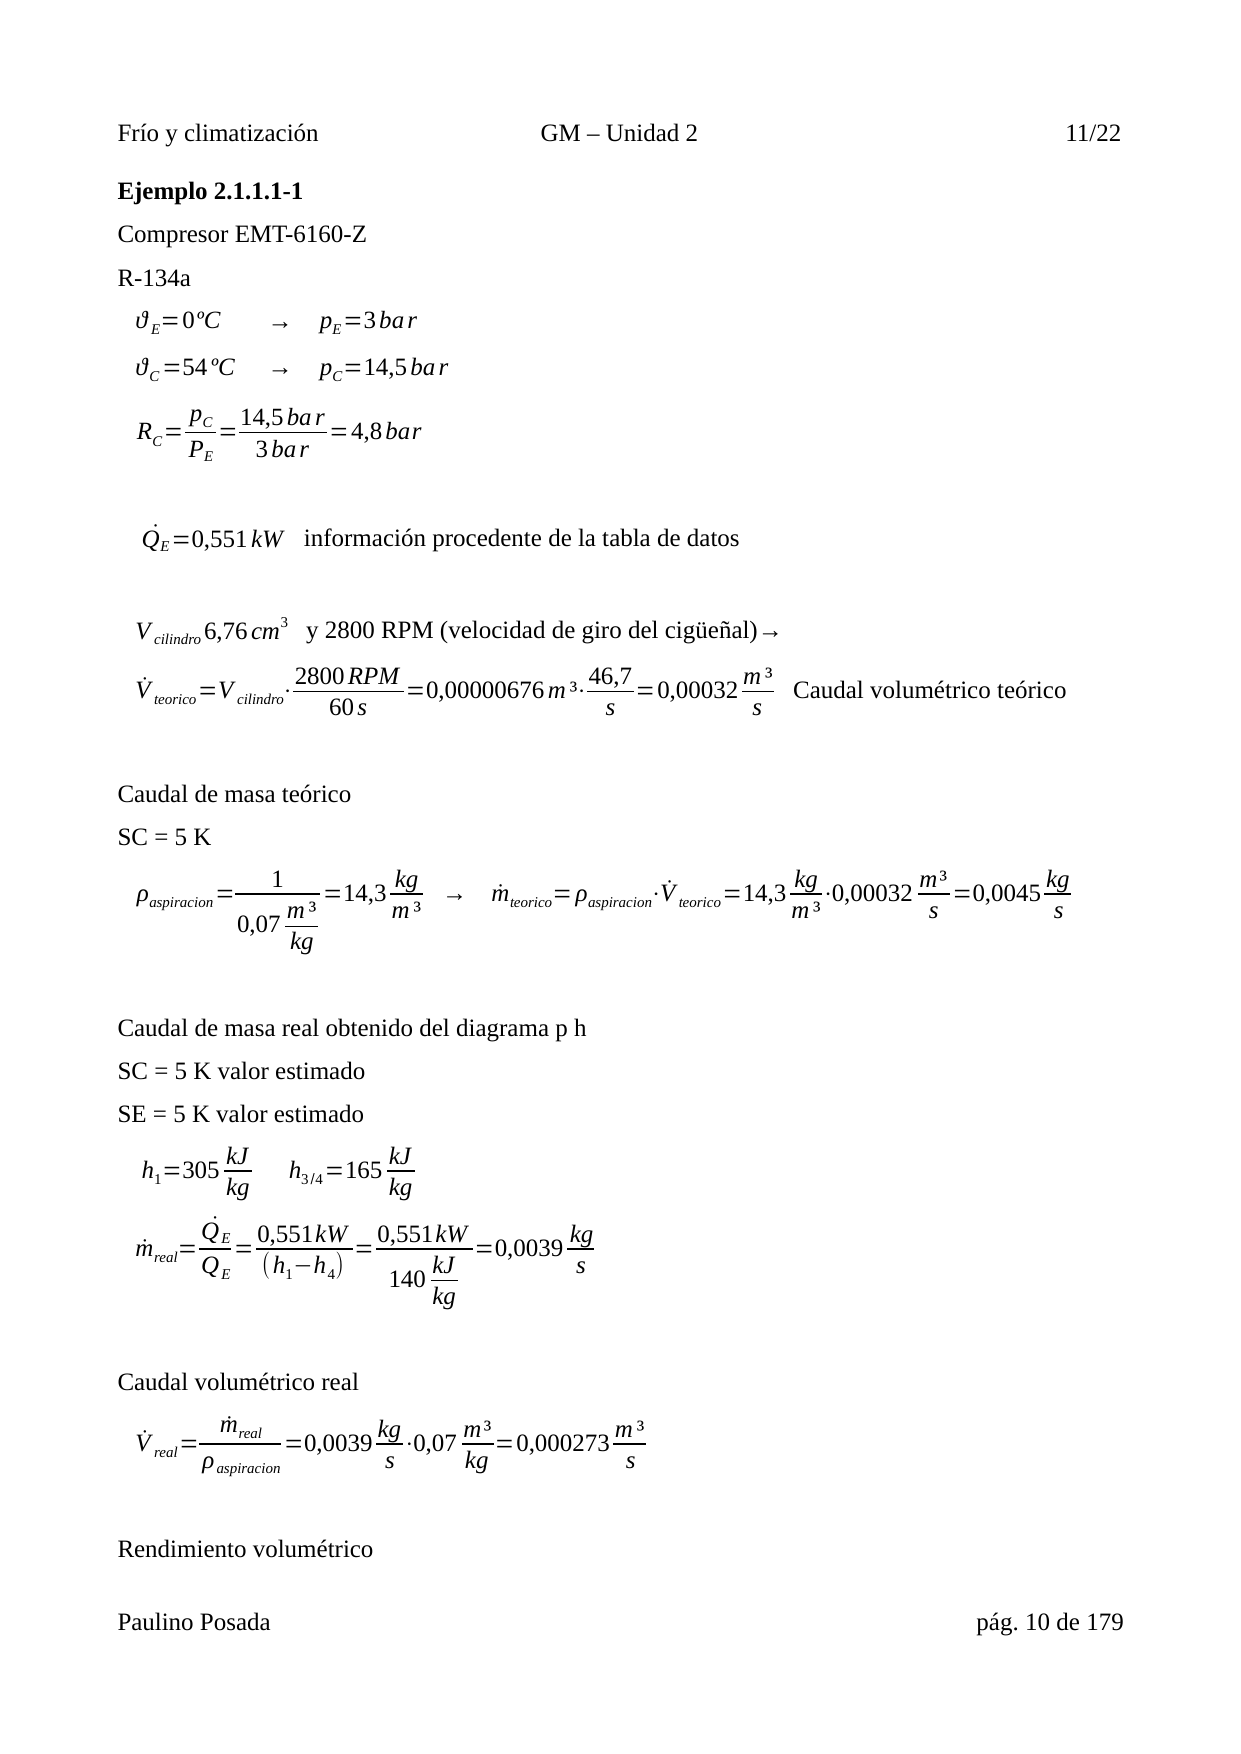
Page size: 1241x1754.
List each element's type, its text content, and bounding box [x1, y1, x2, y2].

text y 2800 RPM (velocidad de giro del cigüeñal)→ Caudal volumétrico teórico [117, 613, 1123, 721]
text → [117, 865, 1123, 955]
text → [117, 352, 1123, 385]
text Ejemplo 2.1.1.1-1 [117, 176, 1123, 205]
text información procedente de la tabla de datos [117, 523, 1123, 556]
text SC = 5 K [117, 822, 1123, 851]
text Caudal volumétrico real [117, 1367, 1123, 1396]
text Compresor EMT-6160-Z [117, 219, 1123, 248]
text R-134a [117, 263, 1123, 291]
text SC = 5 K valor estimado [117, 1056, 1123, 1085]
text → [117, 306, 1123, 338]
text SE = 5 K valor estimado [117, 1099, 1123, 1128]
text Rendimiento volumétrico [117, 1534, 1123, 1563]
text Caudal de masa teórico [117, 779, 1123, 808]
text Caudal de masa real obtenido del diagrama p h [117, 1013, 1123, 1042]
